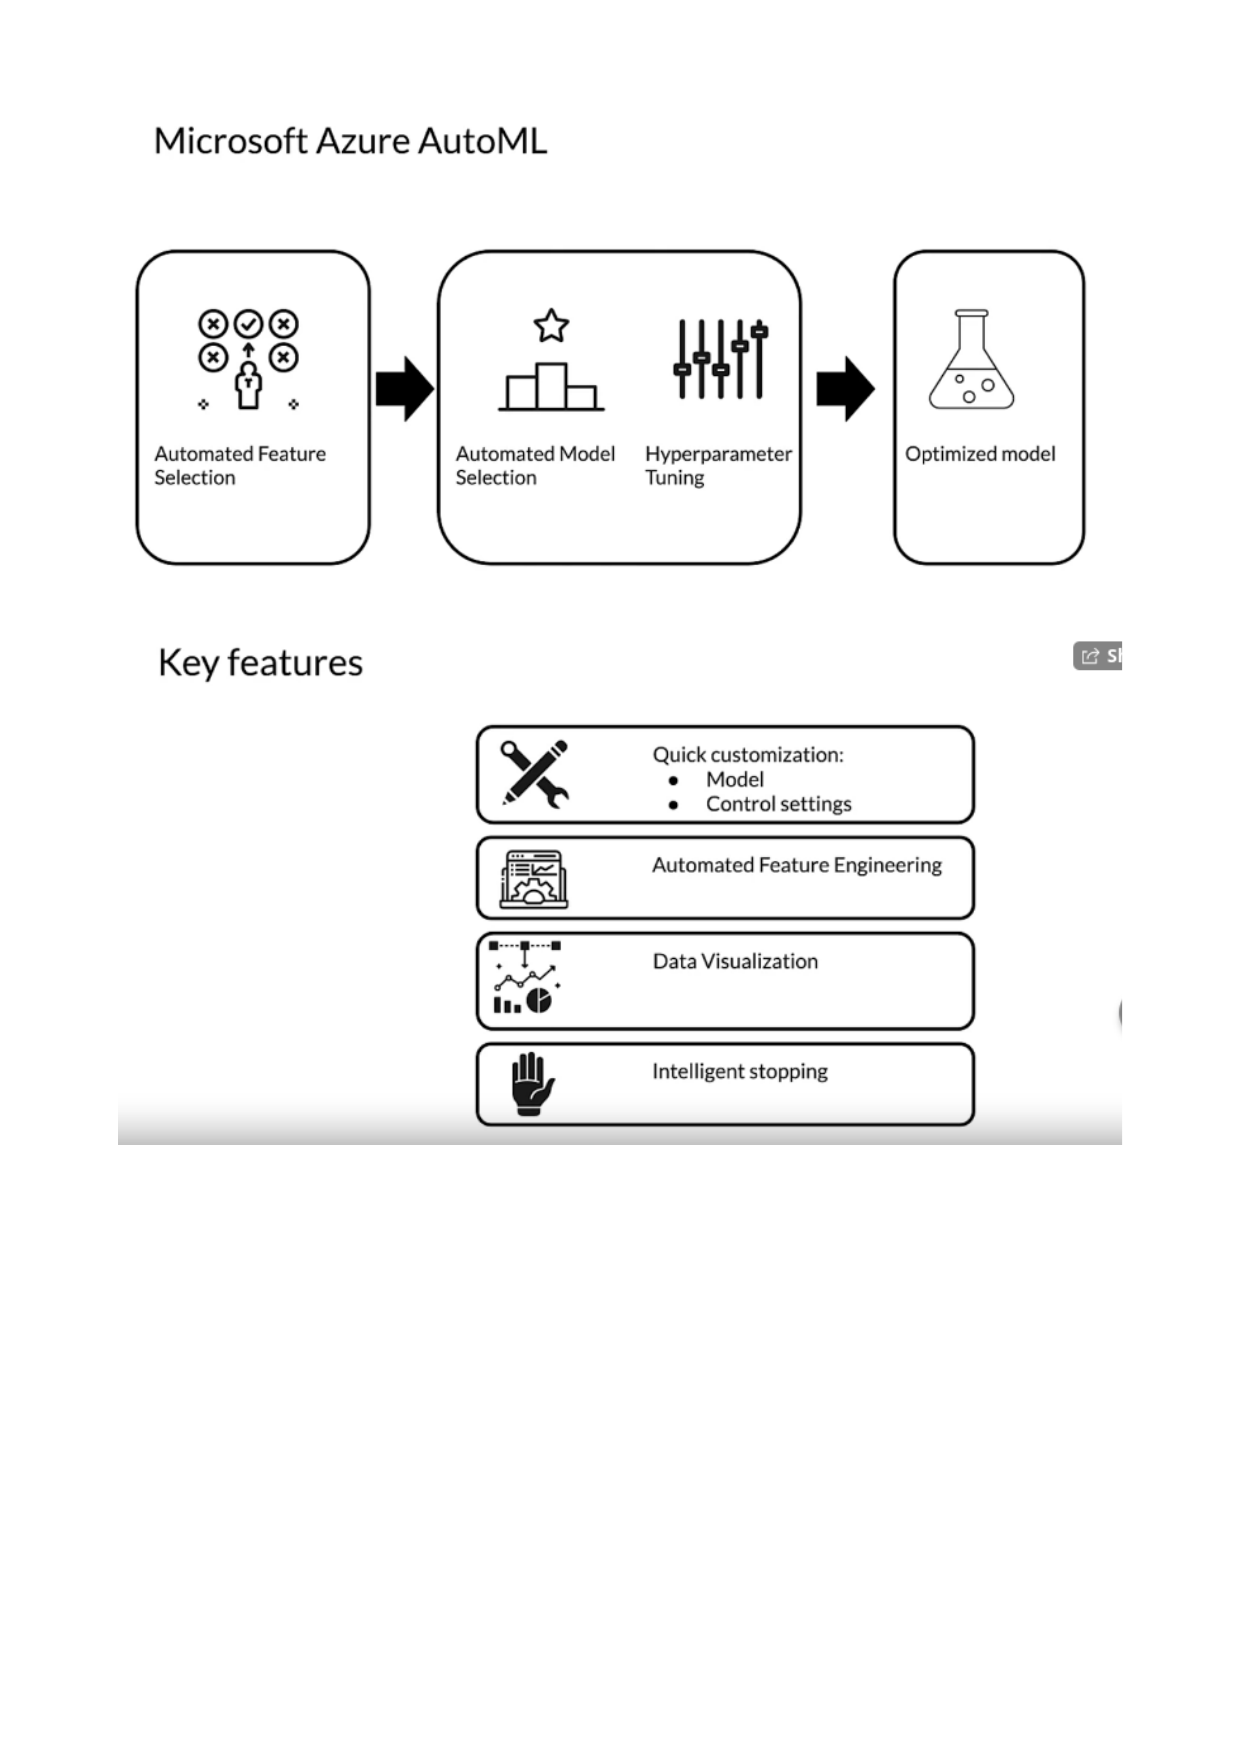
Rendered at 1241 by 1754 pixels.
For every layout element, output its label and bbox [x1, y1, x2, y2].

picture [118, 635, 1123, 1145]
picture [118, 118, 1123, 584]
